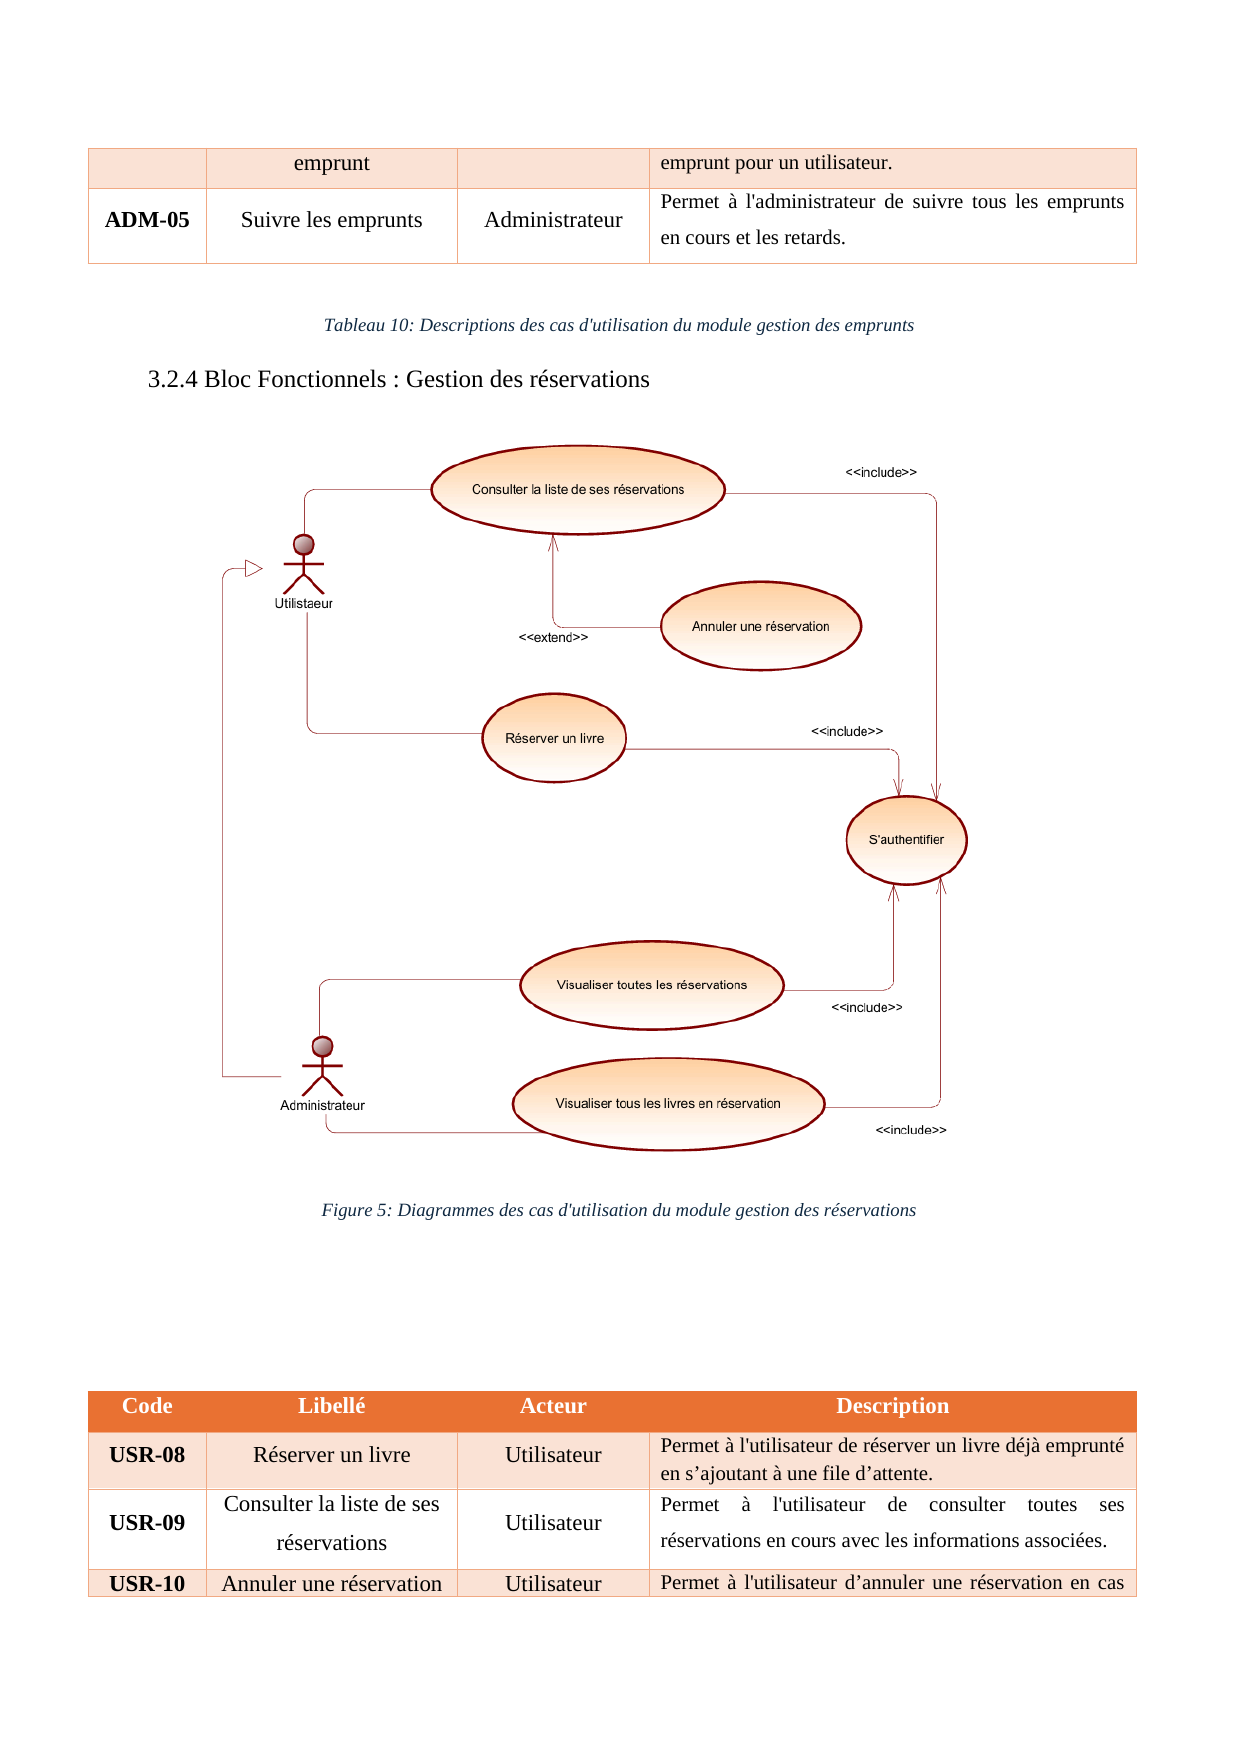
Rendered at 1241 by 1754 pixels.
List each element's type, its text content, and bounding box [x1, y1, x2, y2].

table_cell Utilisateur [458, 1433, 649, 1488]
table_cell [89, 149, 206, 188]
table_cell USR-09 [89, 1490, 206, 1568]
table_cell ADM-05 [89, 189, 206, 262]
table_cell [458, 149, 649, 188]
subtitle 3.2.4 Bloc Fonctionnels : Gestion des réservations [148, 364, 1093, 393]
table_cell Permet à l'utilisateur d’annuler une réservation en cas [650, 1570, 1136, 1596]
table_cell Réserver un livre [207, 1433, 457, 1488]
table_header Description [649, 1393, 1136, 1432]
table_cell USR-10 [89, 1570, 206, 1596]
table_header Libellé [206, 1393, 457, 1432]
table_header Acteur [457, 1393, 649, 1432]
table_cell emprunt [207, 149, 457, 188]
table_cell USR-08 [89, 1433, 206, 1488]
table_cell Permet à l'administrateur de suivre tous les emprunts en cours et les retards. [650, 189, 1136, 262]
text Figure 5: Diagrammes des cas d'utilisation du module gestion des réservations [148, 1199, 1093, 1220]
table_cell Utilisateur [458, 1490, 649, 1568]
table_cell Permet à l'utilisateur de réserver un livre déjà emprunté en s’ajoutant à une file d’attente. [650, 1433, 1136, 1488]
table_cell Suivre les emprunts [207, 189, 457, 262]
table_cell Annuler une réservation [207, 1570, 457, 1596]
table_cell emprunt pour un utilisateur. [650, 149, 1136, 188]
table_cell Consulter la liste de ses réservations [207, 1490, 457, 1568]
table_cell Permet à l'utilisateur de consulter toutes ses réservations en cours avec les informations associées. [650, 1490, 1136, 1568]
text Tableau 10: Descriptions des cas d'utilisation du module gestion des emprunts [148, 313, 1093, 335]
table_header Code [89, 1393, 206, 1432]
table_cell Administrateur [458, 189, 649, 262]
table_cell Utilisateur [458, 1570, 649, 1596]
